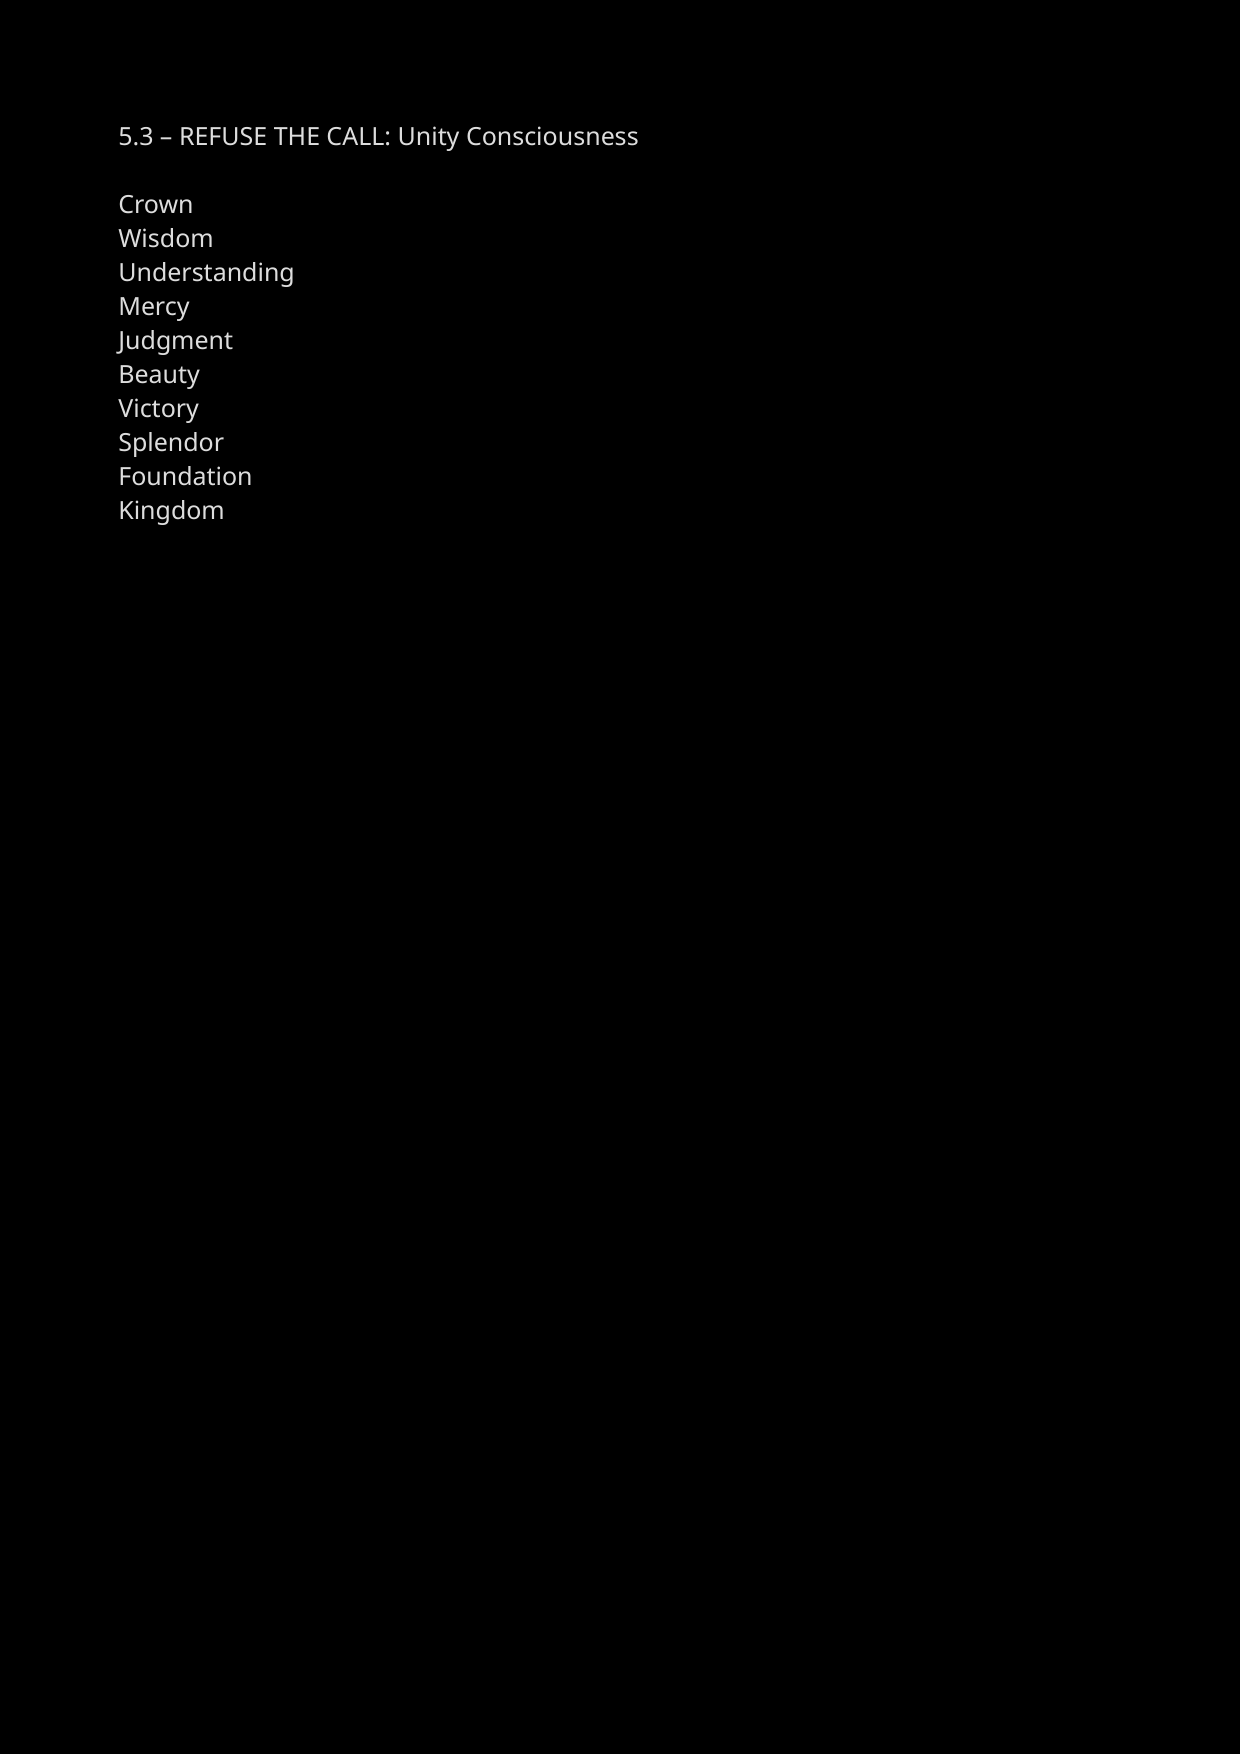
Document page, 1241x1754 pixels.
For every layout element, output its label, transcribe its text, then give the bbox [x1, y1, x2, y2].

text Judgment [118, 322, 1122, 357]
text Mercy [118, 288, 1122, 322]
text Victory [118, 391, 1122, 425]
text 5.3 – REFUSE THE CALL: Unity Consciousness [118, 118, 1122, 152]
text Beauty [118, 357, 1122, 391]
text Foundation [118, 459, 1122, 493]
text Kingdom [118, 493, 1122, 527]
text Understanding [118, 254, 1122, 288]
text Splendor [118, 425, 1122, 459]
text Crown [118, 186, 1122, 220]
text Wisdom [118, 220, 1122, 254]
